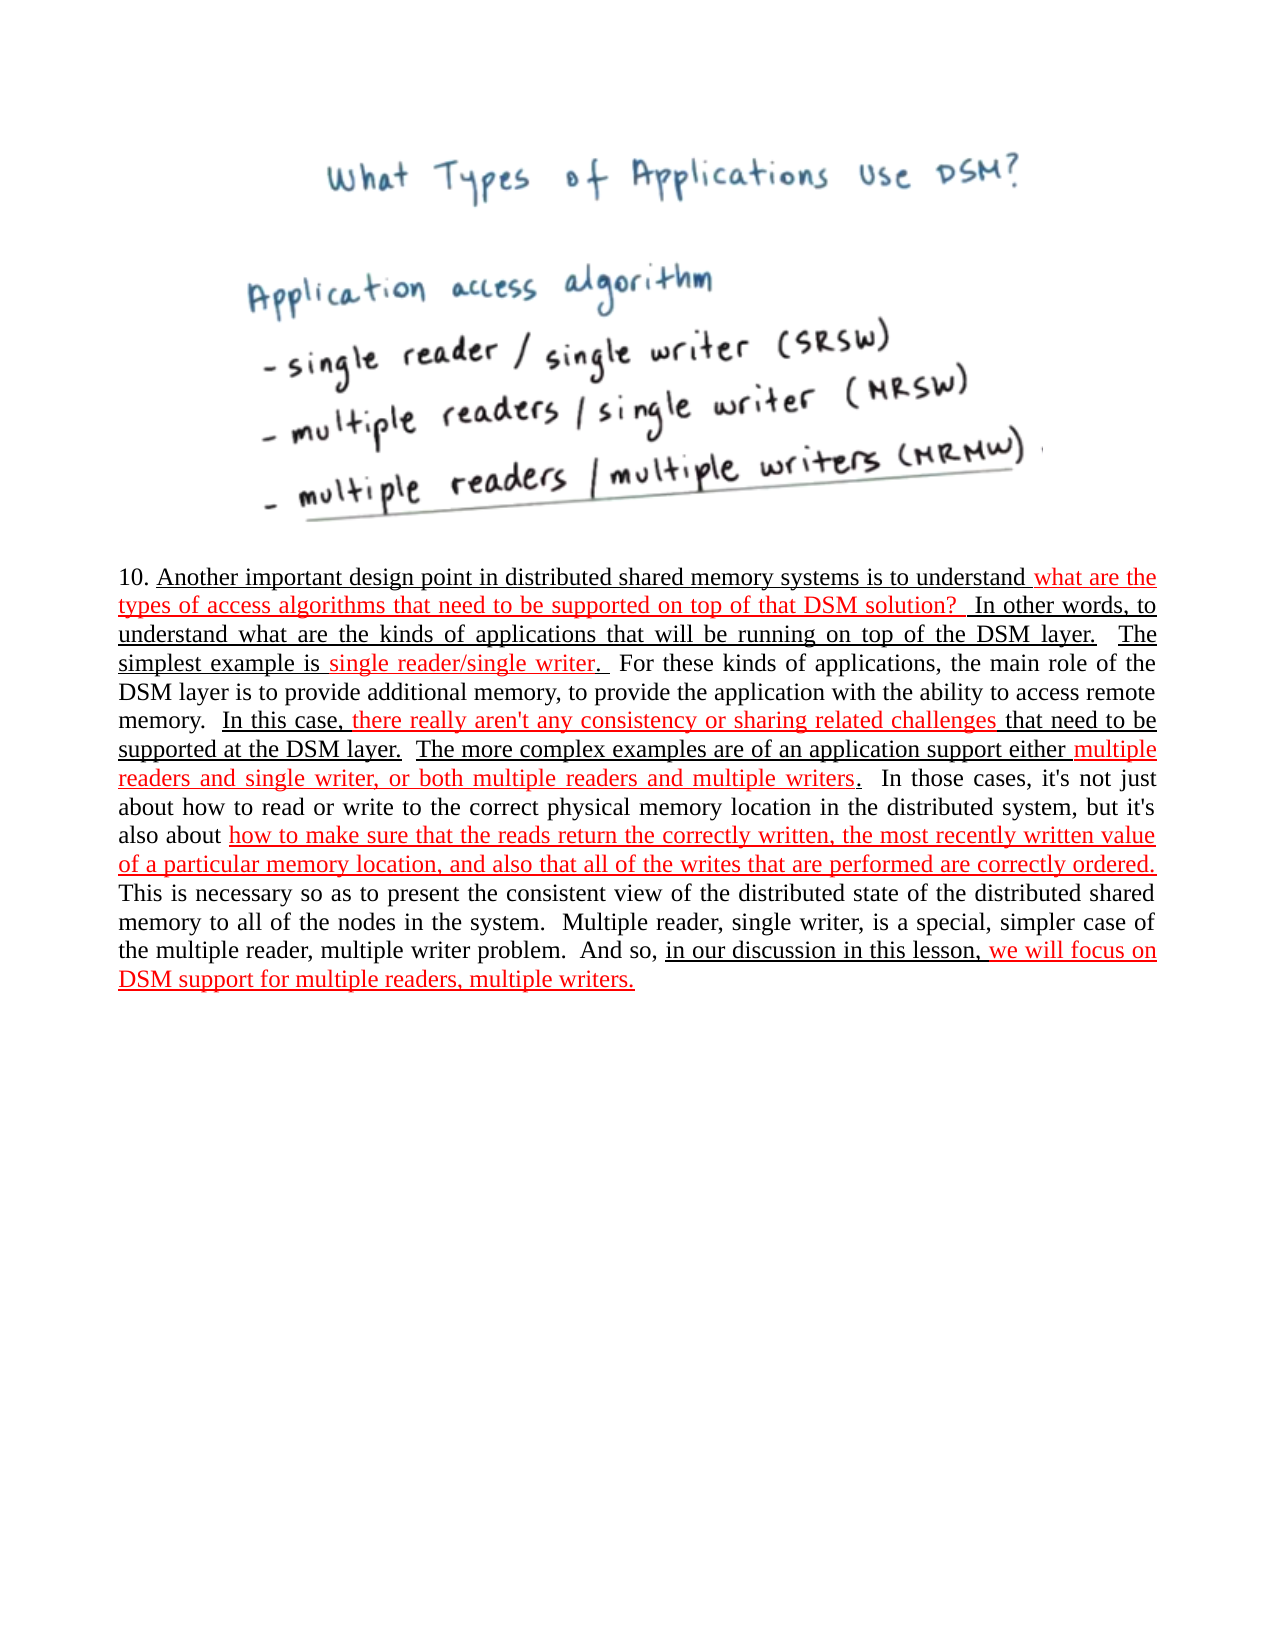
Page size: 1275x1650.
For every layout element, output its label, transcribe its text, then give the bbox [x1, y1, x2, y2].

picture [232, 146, 1043, 533]
text 10. Another important design point in distributed shared memory systems is to understand what are the types of access algorithms that need to be supported on top of that DSM solution? In other words, to [118, 562, 1157, 615]
text This is necessary so as to present the consistent view of the distributed state of the distributed shared memory to all of the nodes in the system. Multiple reader, single writer, is a special, simpler case of the multiple reader, multiple writer problem. And so, in our discussion in this lesson, we will focus on DSM support for multiple readers, multiple writers. [118, 876, 1157, 993]
text understand what are the kinds of applications that will be running on top of the DSM layer. The simplest example is single reader/single writer. For these kinds of applications, the main role of the DSM layer is to provide additional memory, to provide the application with the ability to access remote memory. In this case, there really aren't any consistency or sharing related challenges that need to be supported at the DSM layer. The more complex examples are of an application support either multiple readers and single writer, or both multiple readers and multiple writers. In those cases, it's not just about how to read or write to the correct physical memory location in the distributed system, but it's also about how to make sure that the reads return the correctly written, the most recently written value of a particular memory location, and also that all of the writes that are performed are correctly ordered. [118, 616, 1157, 874]
